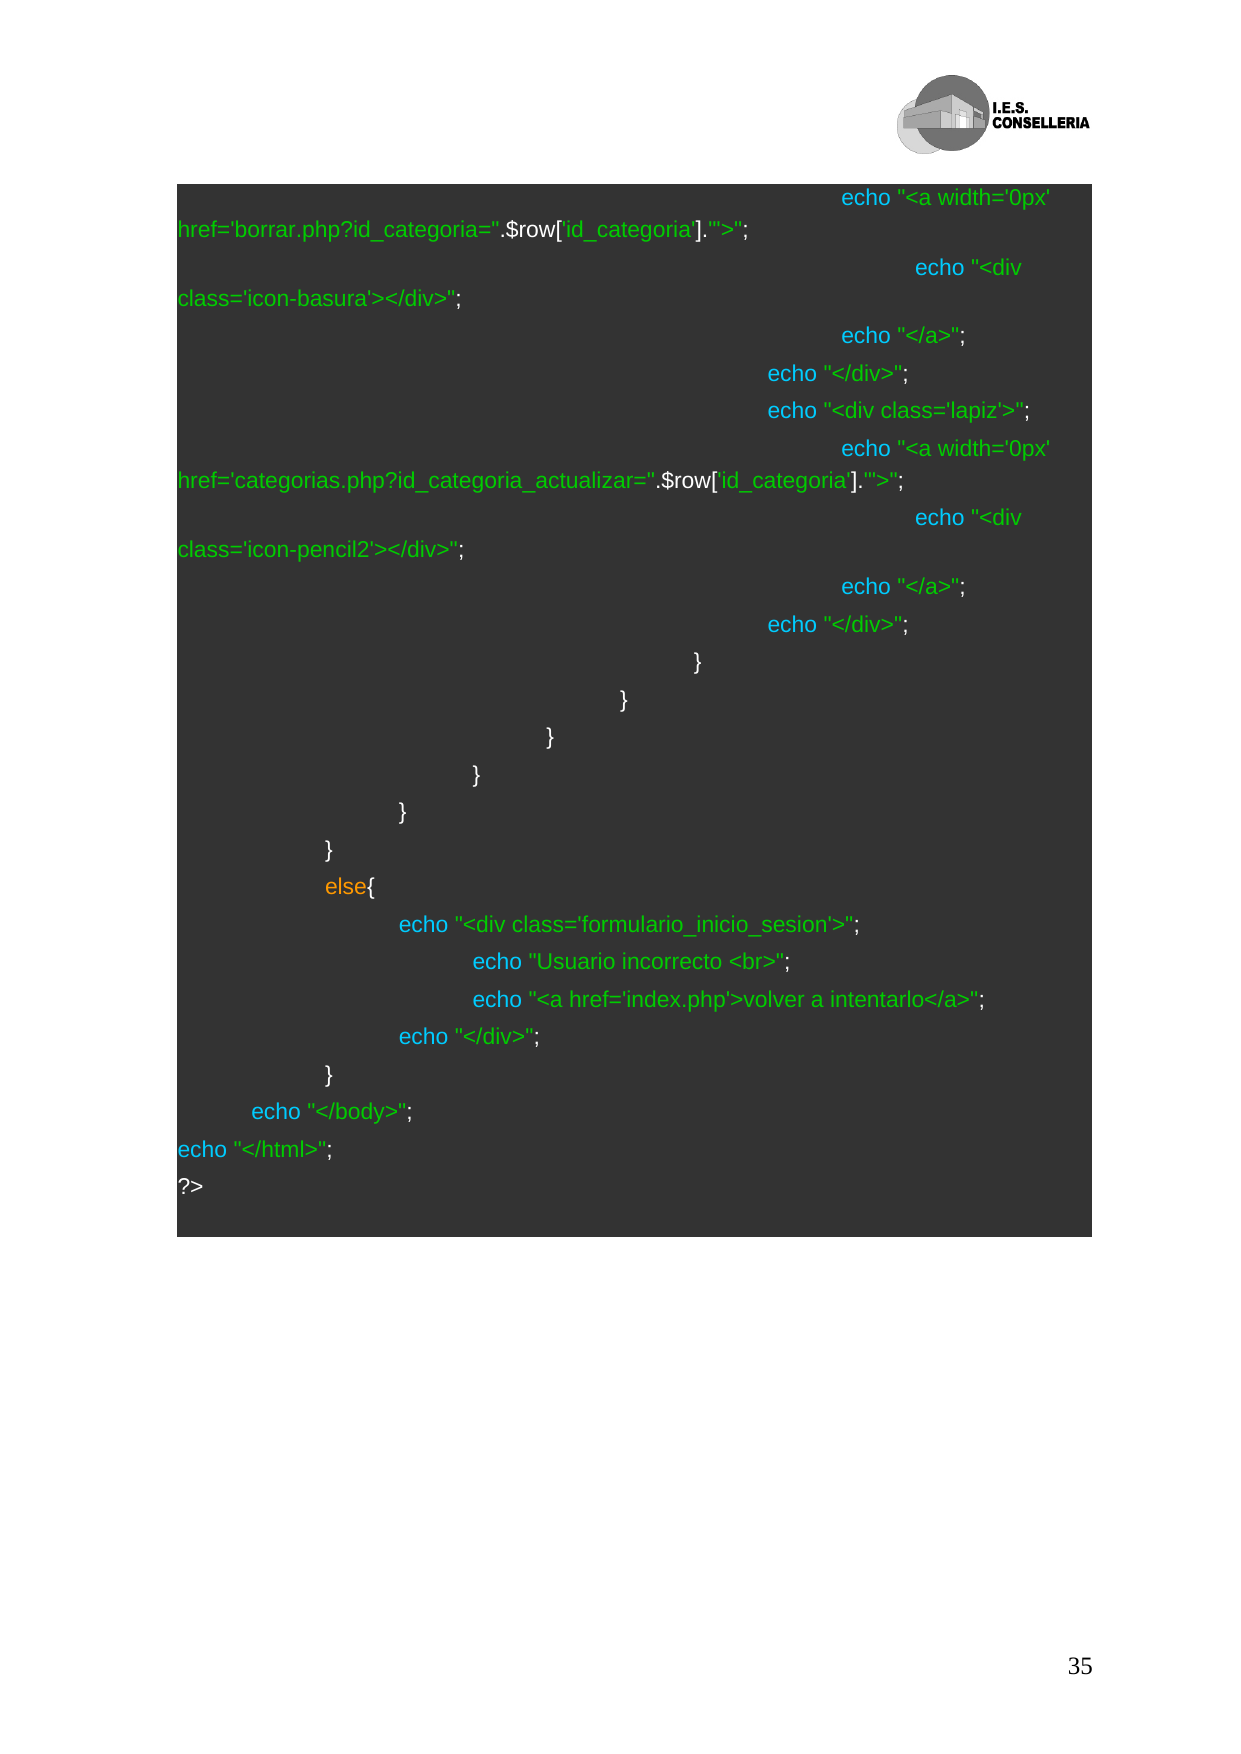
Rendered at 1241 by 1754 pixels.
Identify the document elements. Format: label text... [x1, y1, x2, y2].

text echo "</html>"; [177, 1136, 1092, 1162]
text echo "</a>"; [177, 322, 1092, 349]
text echo "<a width='0px' href='categorias.php?id_categoria_actualizar=".$row['id_categoria']."'>"; [177, 435, 1092, 493]
text } [177, 798, 1092, 824]
text ?> [177, 1173, 1092, 1199]
picture [894, 73, 1093, 155]
text } [177, 686, 1092, 712]
text echo "<a width='0px' href='borrar.php?id_categoria=".$row['id_categoria']."'>"; [177, 184, 1092, 242]
text } [177, 836, 1092, 862]
text echo "</div>"; [177, 1023, 1092, 1049]
text } [177, 1061, 1092, 1087]
text echo "<div class='icon-basura'></div>"; [177, 253, 1092, 311]
text } [177, 723, 1092, 749]
text echo "</div>"; [177, 360, 1092, 386]
text else{ [177, 873, 1092, 899]
text echo "<div class='lapiz'>"; [177, 397, 1092, 424]
text } [177, 648, 1092, 674]
text echo "</a>"; [177, 573, 1092, 599]
text echo "</div>"; [177, 611, 1092, 637]
text echo "Usuario incorrecto <br>"; [177, 948, 1092, 974]
text echo "<div class='formulario_inicio_sesion'>"; [177, 911, 1092, 937]
text echo "<div class='icon-pencil2'></div>"; [177, 504, 1092, 562]
text echo "</body>"; [177, 1098, 1092, 1124]
text } [177, 761, 1092, 787]
text echo "<a href='index.php'>volver a intentarlo</a>"; [177, 986, 1092, 1012]
